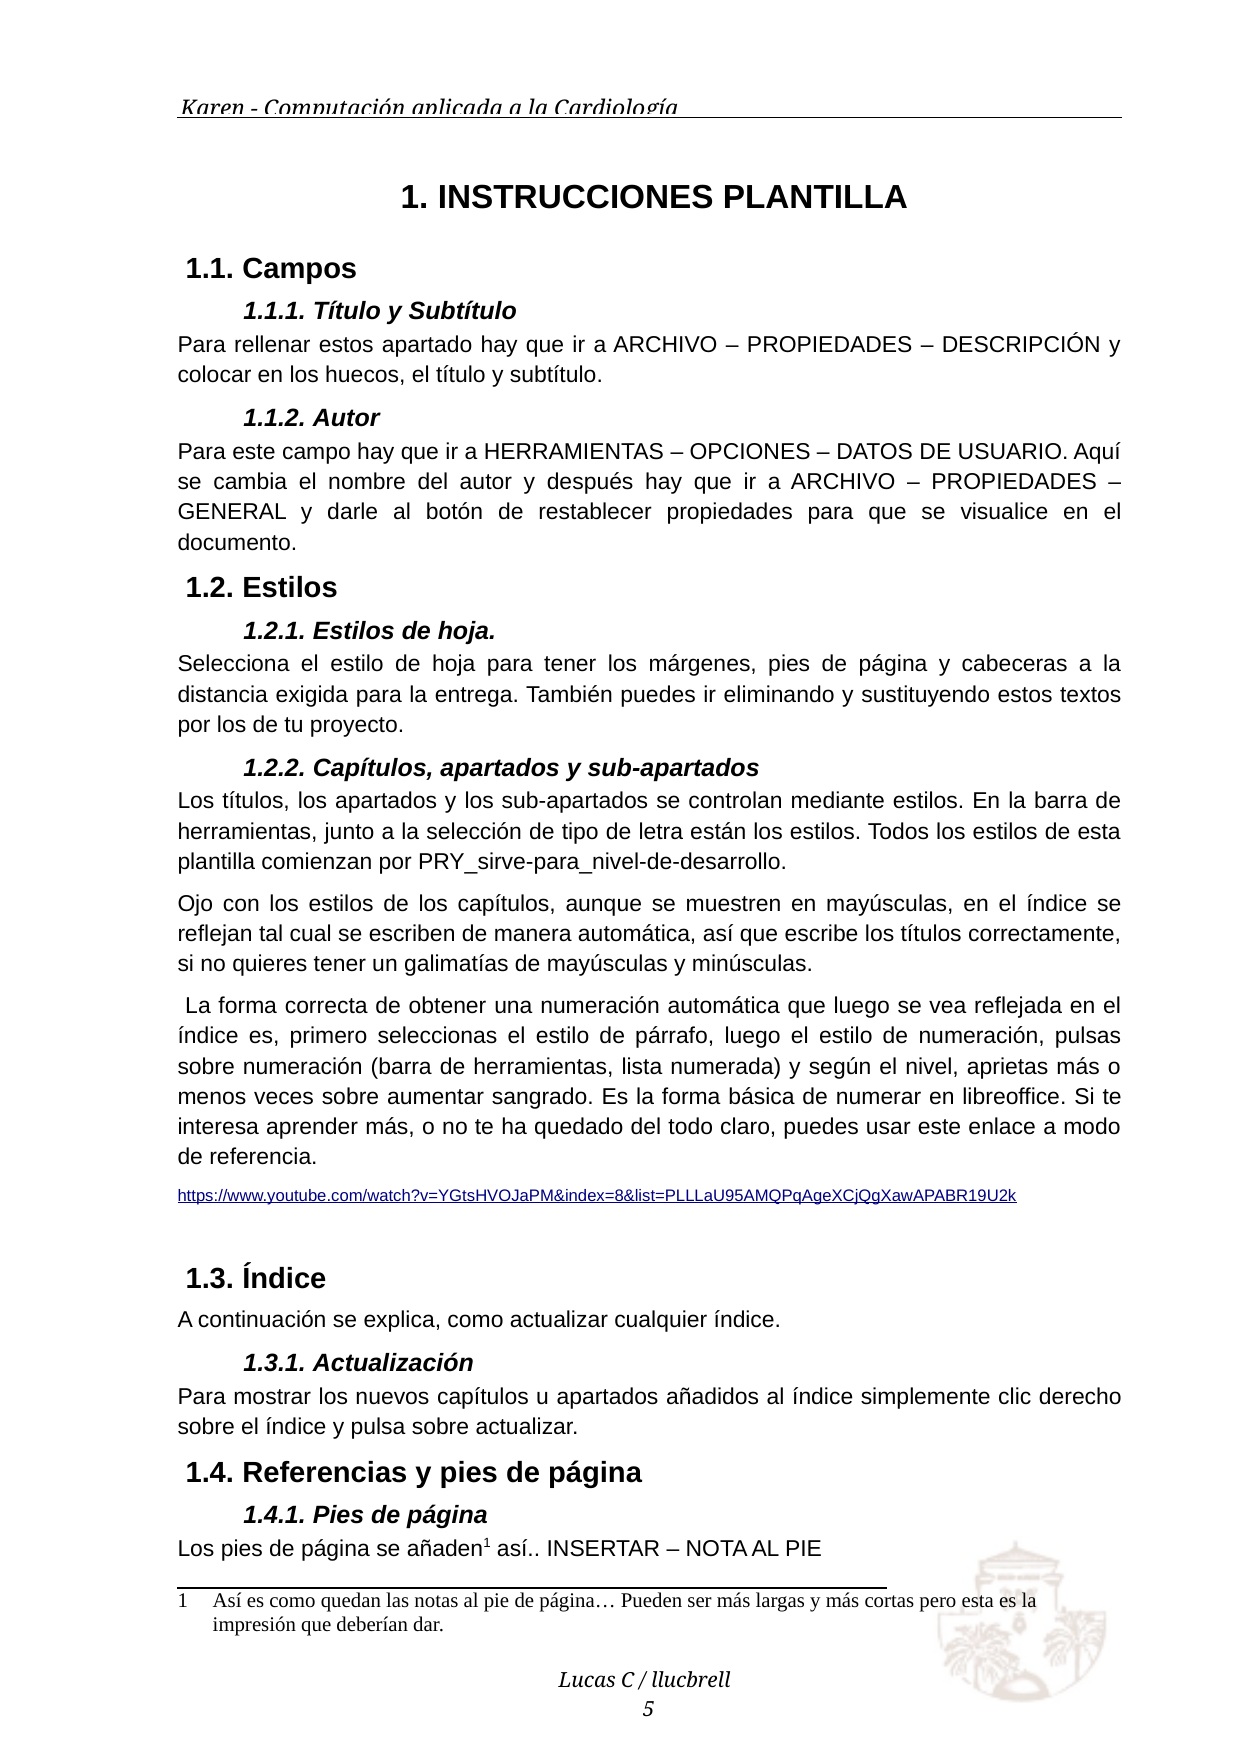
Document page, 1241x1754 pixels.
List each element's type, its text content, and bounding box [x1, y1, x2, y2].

list Título y Subtítulo [177, 296, 1122, 325]
list Instrucciones plantilla [177, 177, 1122, 216]
list Pies de página [177, 1501, 1122, 1529]
list Así es como quedan las notas al pie de página… Pueden ser más largas y más cortas pero esta es la impresión que deberían dar. [177, 1588, 1122, 1636]
list Campos [177, 251, 1122, 284]
list Selecciona el estilo de hoja para tener los márgenes, pies de página y cabeceras a la distancia exigida para la entrega. También puedes ir eliminando y sustituyendo estos textos por los de tu proyecto. [177, 650, 1122, 737]
text https://www.youtube.com/watch?v=YGtsHVOJaPM&index=8&list=PLLLaU95AMQPqAgeXCjQgXawAPABR19U2k [177, 1185, 1122, 1204]
list Los pies de página se añaden así.. INSERTAR – NOTA AL PIE [177, 1535, 1122, 1562]
text Los títulos, los apartados y los sub-apartados se controlan mediante estilos. En la barra de herramientas, junto a la selección de tipo de letra están los estilos. Todos los estilos de esta plantilla comienzan por PRY_sirve-para_nivel-de-desarrollo. [177, 787, 1122, 874]
list Autor [177, 403, 1122, 432]
text La forma correcta de obtener una numeración automática que luego se vea reflejada en el índice es, primero seleccionas el estilo de párrafo, luego el estilo de numeración, pulsas sobre numeración (barra de herramientas, lista numerada) y según el nivel, aprietas más o menos veces sobre aumentar sangrado. Es la forma básica de numerar en libreoffice. Si te interesa aprender más, o no te ha quedado del todo claro, puedes usar este enlace a modo de referencia. [177, 992, 1122, 1170]
text Ojo con los estilos de los capítulos, aunque se muestren en mayúsculas, en el índice se reflejan tal cual se escriben de manera automática, así que escribe los títulos correctamente, si no quieres tener un galimatías de mayúsculas y minúsculas. [177, 890, 1122, 977]
list Referencias y pies de página [177, 1455, 1122, 1489]
list A continuación se explica, como actualizar cualquier índice. [177, 1306, 1122, 1333]
list Índice [177, 1261, 1122, 1294]
text Para mostrar los nuevos capítulos u apartados añadidos al índice simplemente clic derecho sobre el índice y pulsa sobre actualizar. [177, 1383, 1122, 1439]
list Capítulos, apartados y sub-apartados [177, 753, 1122, 782]
text Para este campo hay que ir a HERRAMIENTAS – OPCIONES – DATOS DE USUARIO. Aquí se cambia el nombre del autor y después hay que ir a ARCHIVO – PROPIEDADES – GENERAL y darle al botón de restablecer propiedades para que se visualice en el documento. [177, 438, 1122, 555]
list Actualización [177, 1348, 1122, 1377]
list Estilos de hoja. [177, 616, 1122, 644]
list Estilos [177, 570, 1122, 604]
text Para rellenar estos apartado hay que ir a ARCHIVO – PROPIEDADES – DESCRIPCIÓN y colocar en los huecos, el título y subtítulo. [177, 331, 1122, 387]
